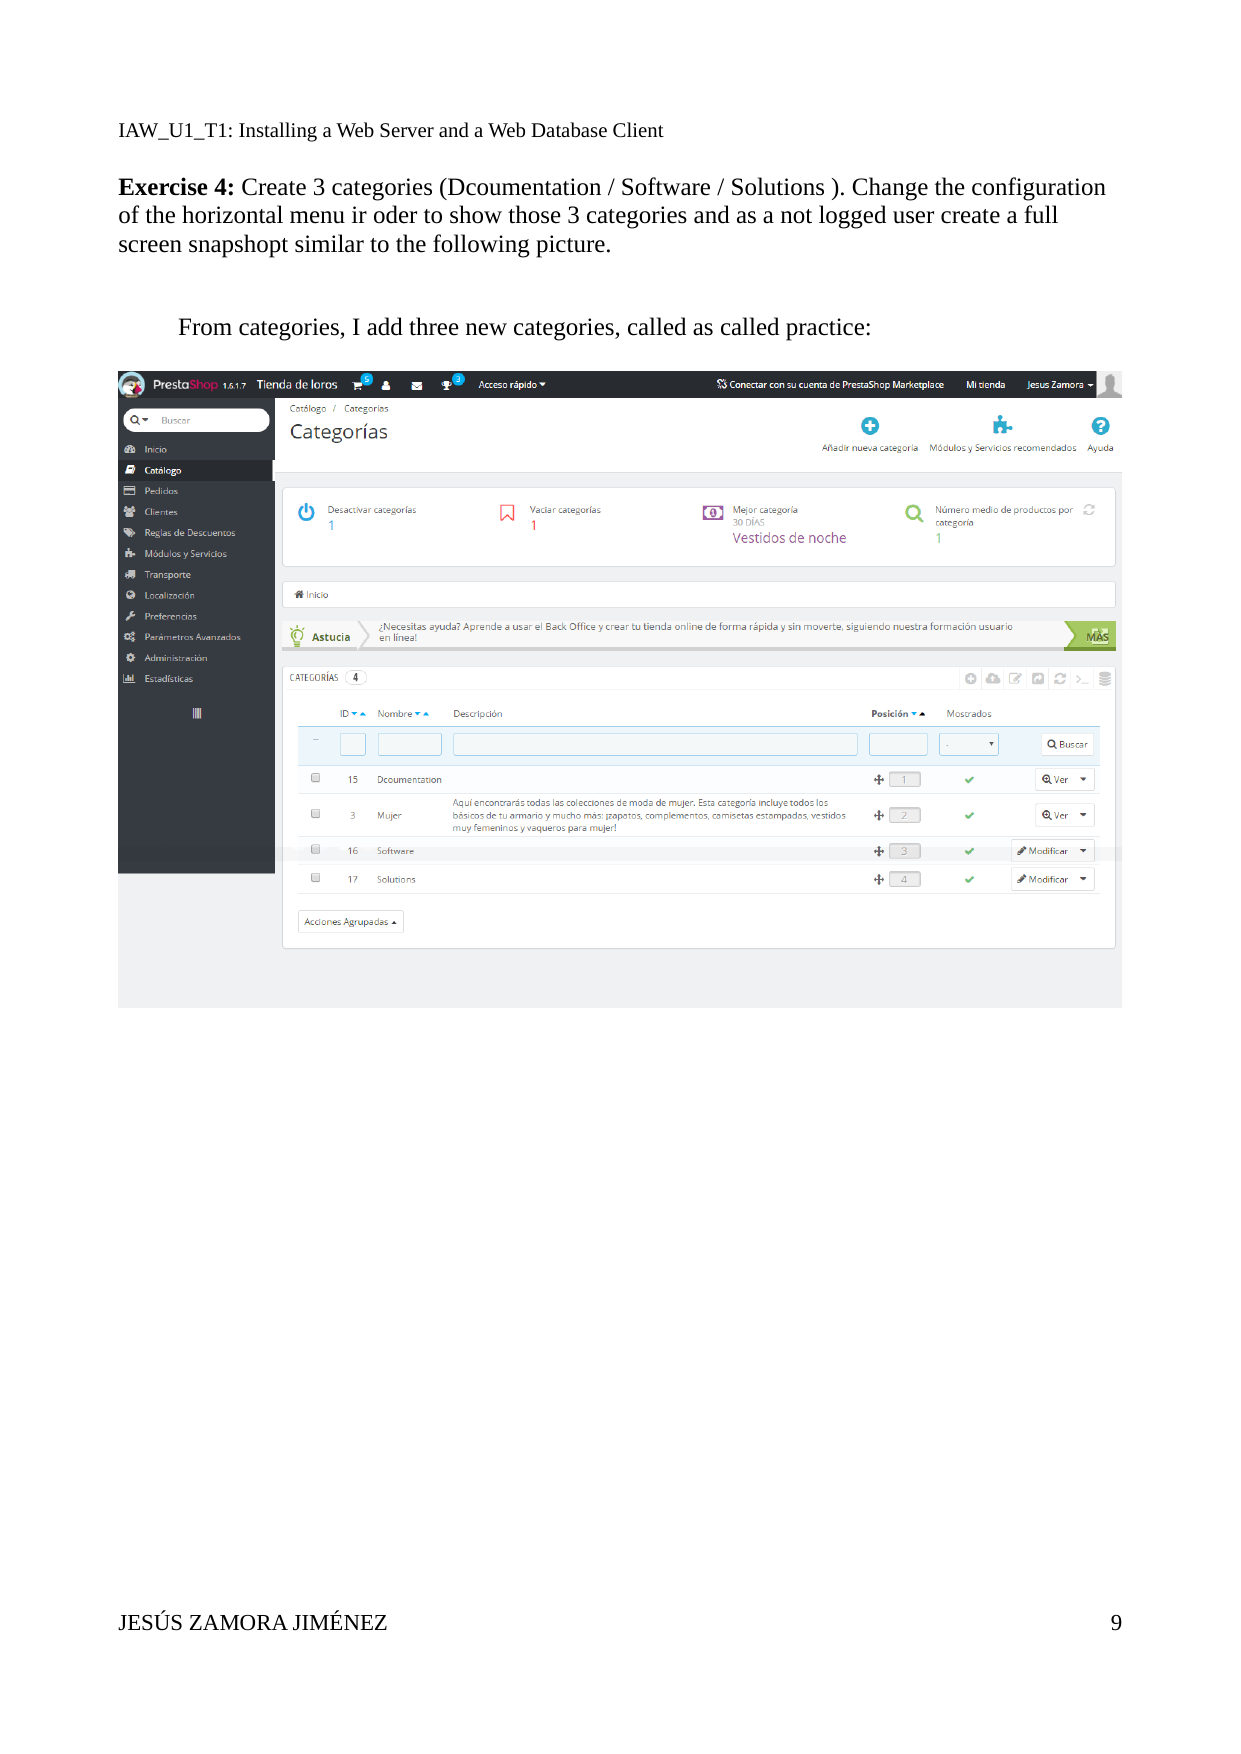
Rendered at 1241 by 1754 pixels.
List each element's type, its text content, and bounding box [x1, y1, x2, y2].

text Exercise 4: Create 3 categories (Dcoumentation / Software / Solutions ). Change the configuration of the horizontal menu ir oder to show those 3 categories and as a not logged user create a full screen snapshopt similar to the following picture. [118, 172, 1122, 258]
picture [118, 371, 1123, 1008]
text From categories, I add three new categories, called as called practice: [178, 312, 1122, 340]
